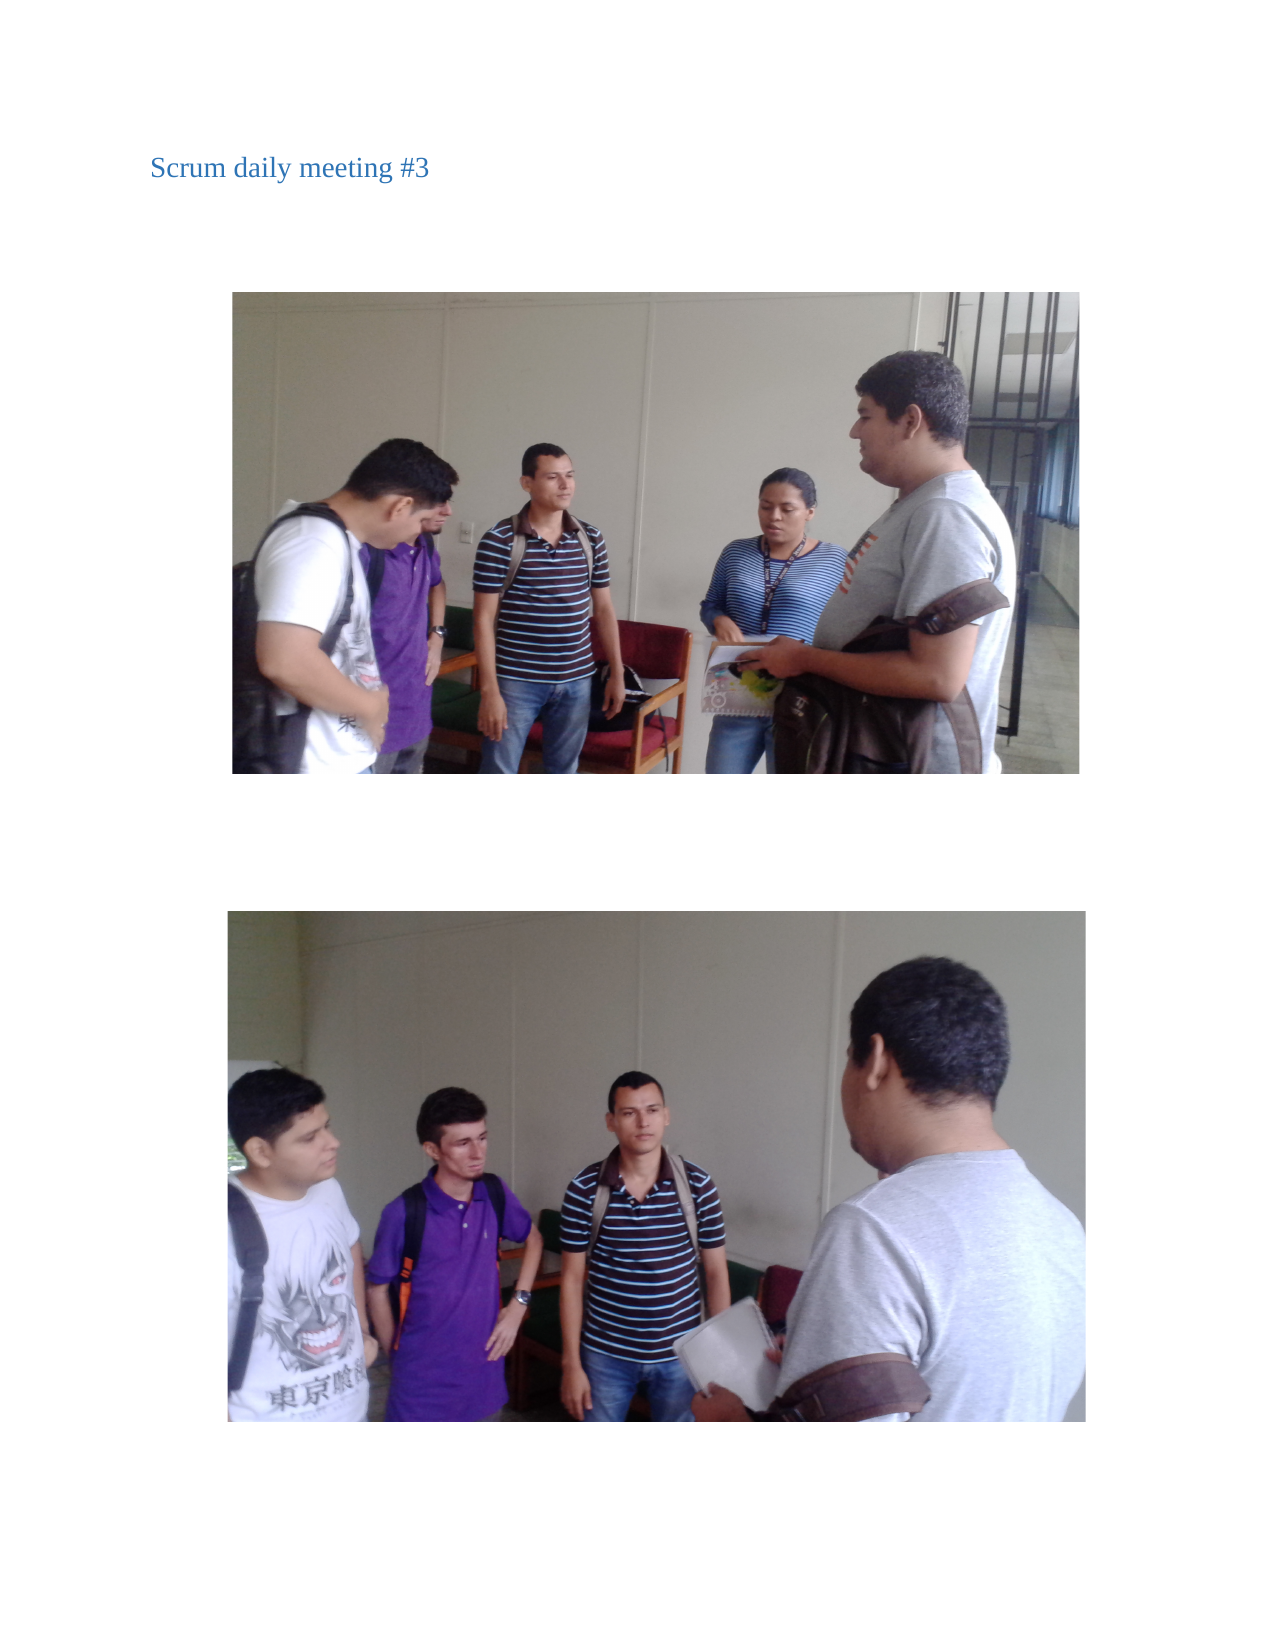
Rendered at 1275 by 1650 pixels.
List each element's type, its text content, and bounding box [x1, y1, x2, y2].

picture [232, 292, 1080, 774]
subtitle Scrum daily meeting #3 [150, 150, 1125, 183]
picture [227, 911, 1086, 1422]
